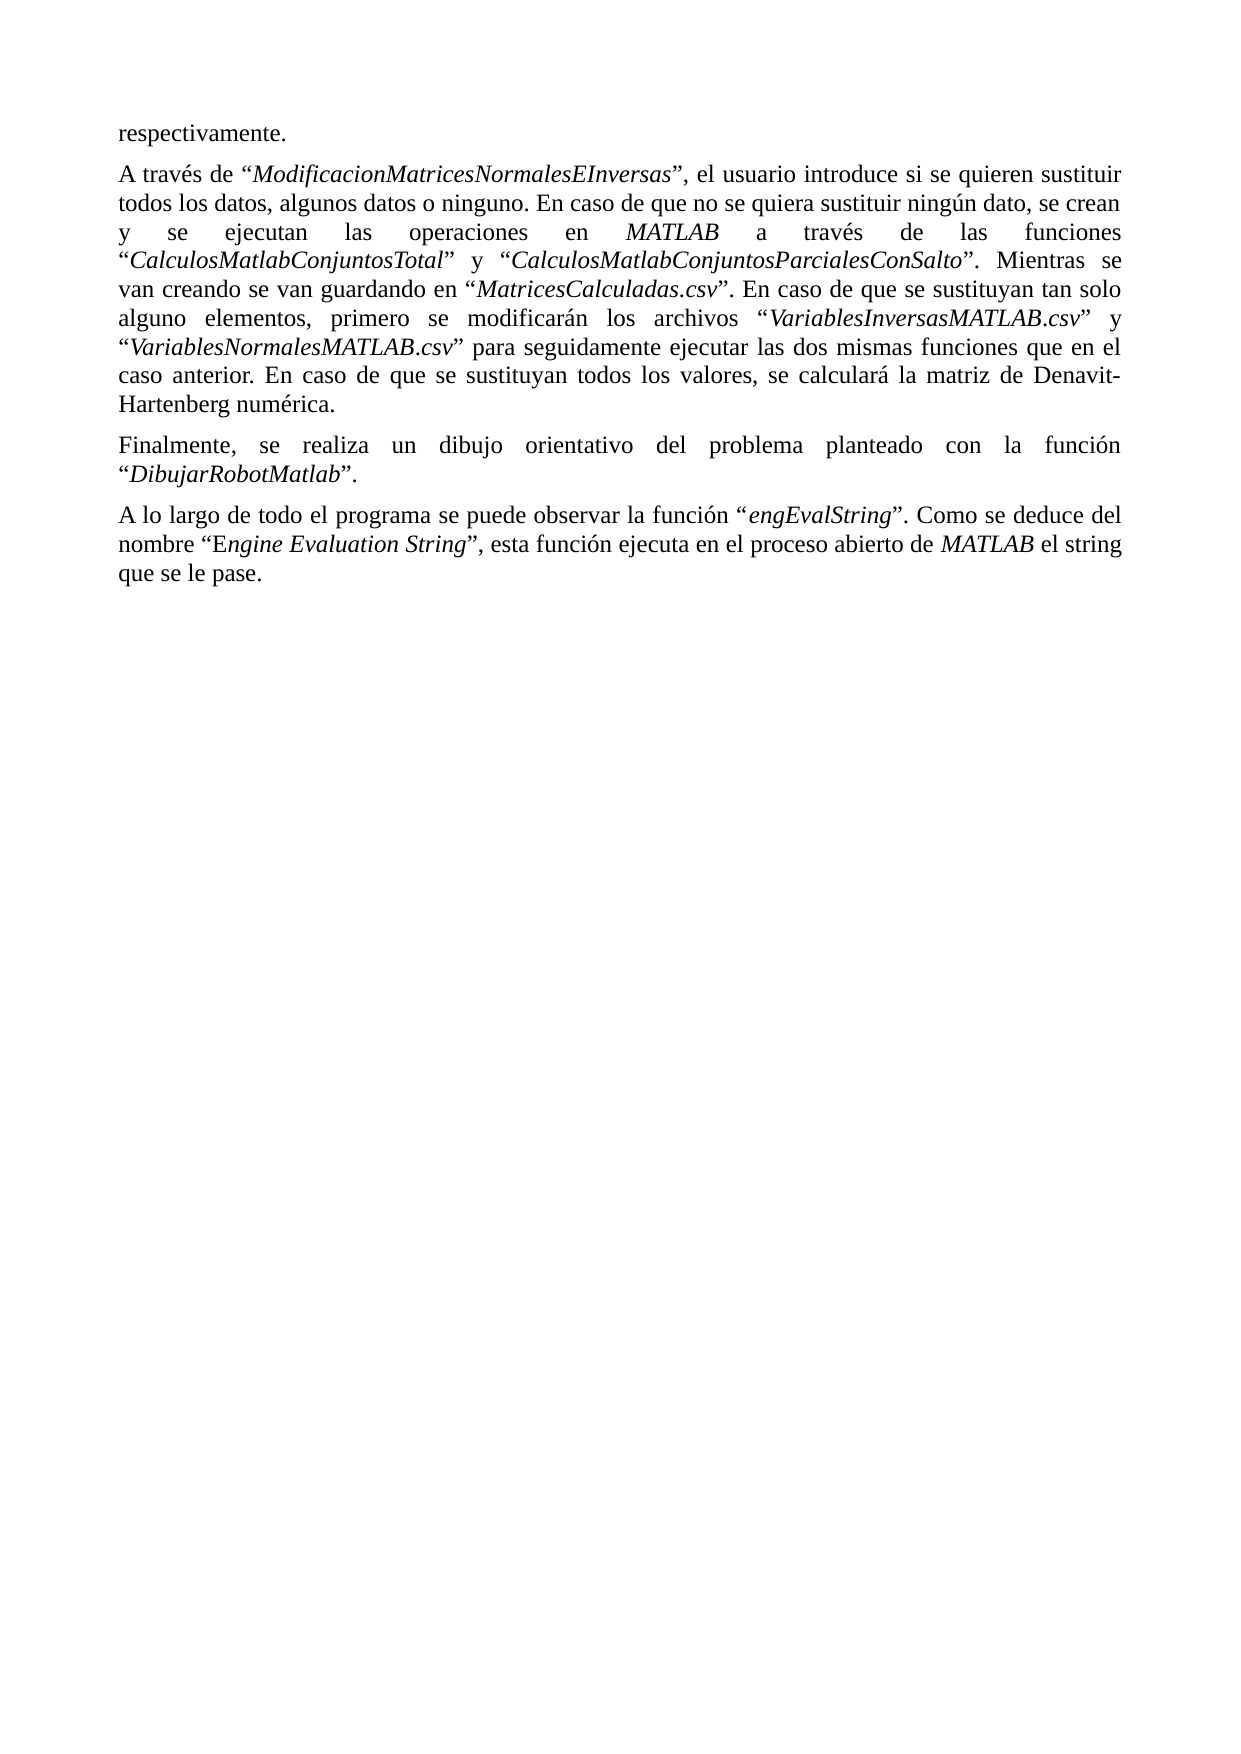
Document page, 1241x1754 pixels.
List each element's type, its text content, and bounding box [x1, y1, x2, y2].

text Finalmente, se realiza un dibujo orientativo del problema planteado con la función “DibujarRobotMatlab”. [118, 431, 1122, 488]
text A través de “ModificacionMatricesNormalesEInversas”, el usuario introduce si se quieren sustituir todos los datos, algunos datos o ninguno. En caso de que no se quiera sustituir ningún dato, se crean y se ejecutan las operaciones en MATLAB a través de las funciones “CalculosMatlabConjuntosTotal” y “CalculosMatlabConjuntosParcialesConSalto”. Mientras se van creando se van guardando en “MatricesCalculadas.csv”. En caso de que se sustituyan tan solo alguno elementos, primero se modificarán los archivos “VariablesInversasMATLAB.csv” y “VariablesNormalesMATLAB.csv” para seguidamente ejecutar las dos mismas funciones que en el caso anterior. En caso de que se sustituyan todos los valores, se calculará la matriz de Denavit-Hartenberg numérica. [118, 159, 1122, 418]
text A lo largo de todo el programa se puede observar la función “engEvalString”. Como se deduce del nombre “Engine Evaluation String”, esta función ejecuta en el proceso abierto de MATLAB el string que se le pase. [118, 501, 1122, 587]
text respectivamente. [118, 118, 1122, 147]
